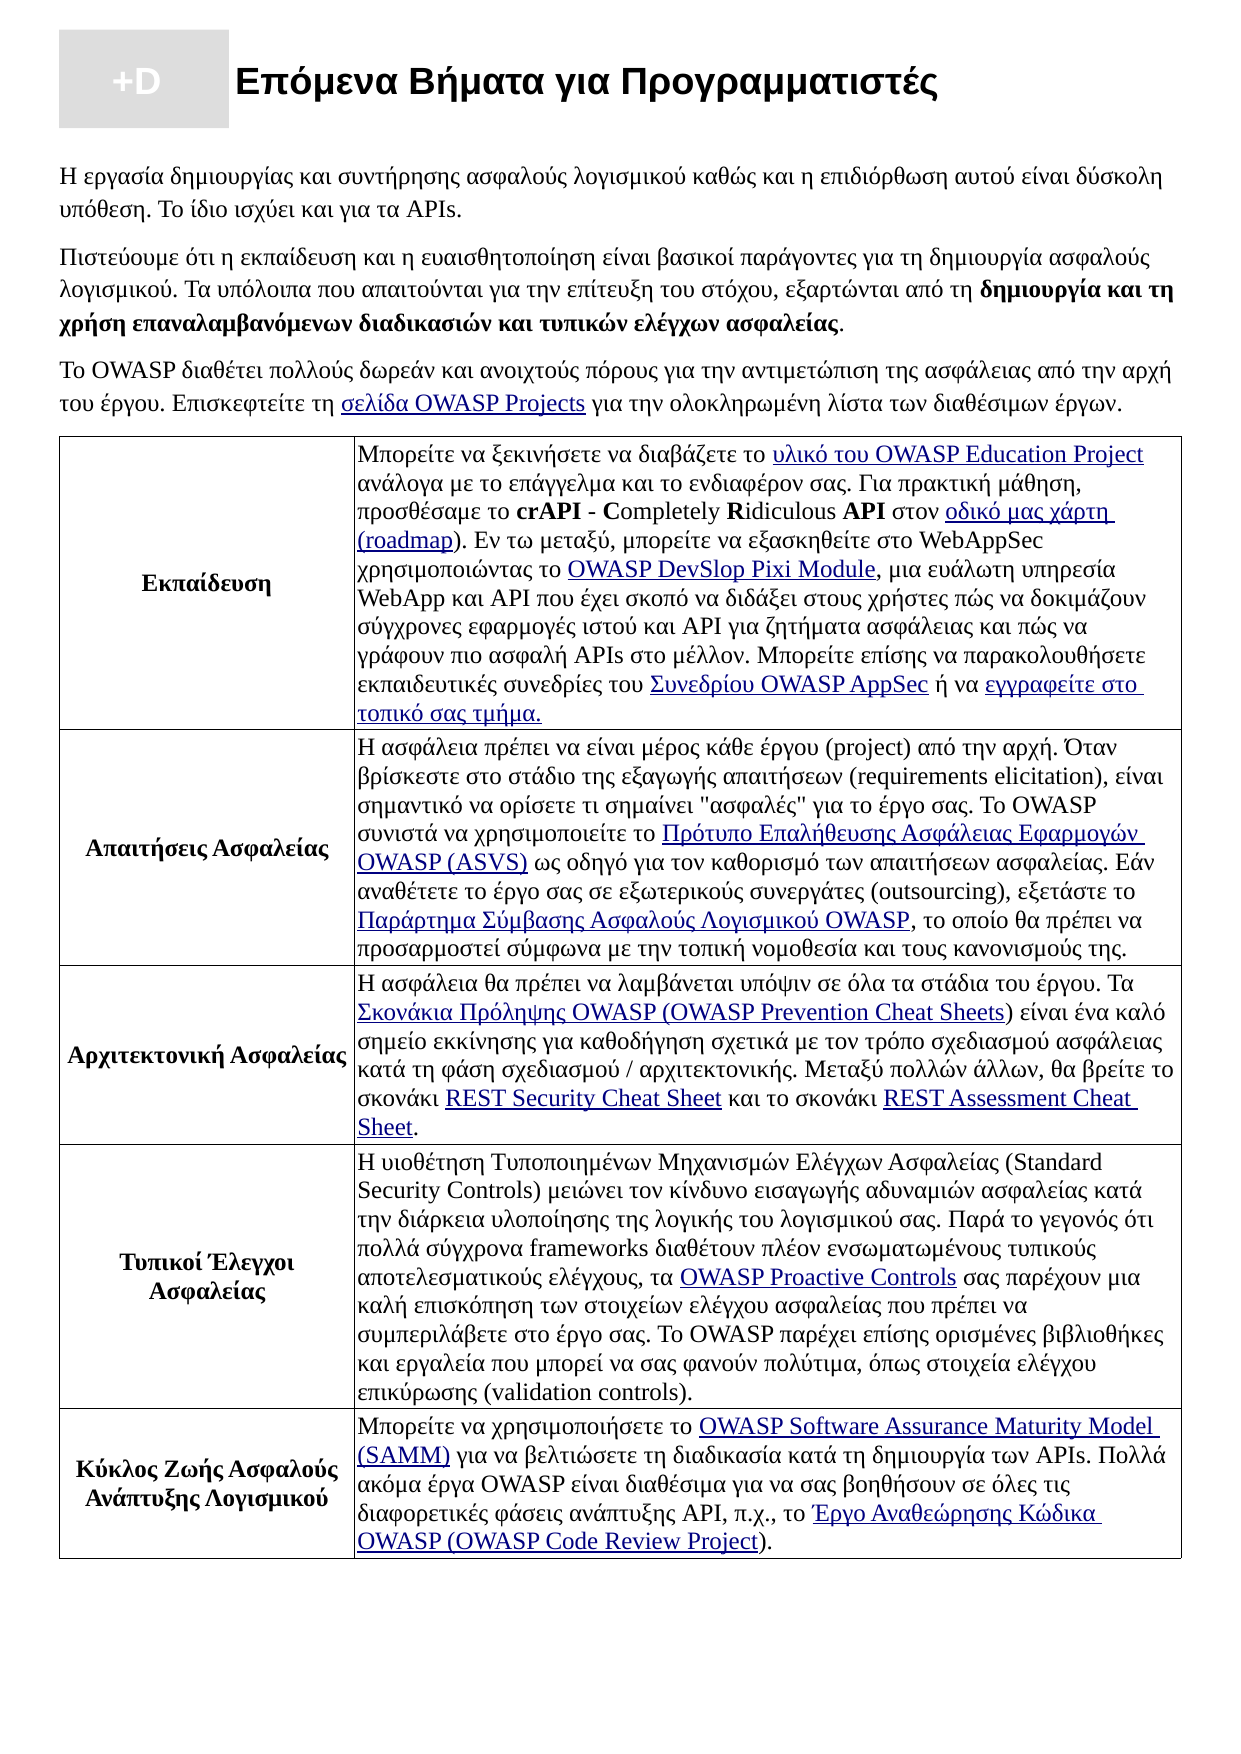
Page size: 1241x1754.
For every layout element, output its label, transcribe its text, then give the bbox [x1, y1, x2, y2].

text Πιστεύουμε ότι η εκπαίδευση και η ευαισθητοποίηση είναι βασικοί παράγοντες για τη δημιουργία ασφαλούς λογισμικού. Τα υπόλοιπα που απαιτούνται για την επίτευξη του στόχου, εξαρτώνται από τη δημιουργία και τη χρήση επαναλαμβανόμενων διαδικασιών και τυπικών ελέγχων ασφαλείας. [59, 242, 1181, 336]
table_header Μπορείτε να ξεκινήσετε να διαβάζετε το υλικό του OWASP Education Project ανάλογα με το επάγγελμα και το ενδιαφέρον σας. Για πρακτική μάθηση, προσθέσαμε το crAPI - Completely Ridiculous API στον οδικό μας χάρτη (roadmap). Εν τω μεταξύ, μπορείτε να εξασκηθείτε στο WebAppSec χρησιμοποιώντας το OWASP DevSlop Pixi Module, μια ευάλωτη υπηρεσία WebApp και API που έχει σκοπό να διδάξει στους χρήστες πώς να δοκιμάζουν σύγχρονες εφαρμογές ιστού και API για ζητήματα ασφάλειας και πώς να γράφουν πιο ασφαλή APIs στο μέλλον. Μπορείτε επίσης να παρακολουθήσετε εκπαιδευτικές συνεδρίες του Συνεδρίου OWASP AppSec ή να εγγραφείτε στο τοπικό σας τμήμα. [355, 437, 1181, 729]
table_cell Κύκλος Ζωής Ασφαλούς Ανάπτυξης Λογισμικού [60, 1409, 354, 1558]
table_cell Απαιτήσεις Ασφαλείας [60, 730, 354, 965]
table_cell Η ασφάλεια θα πρέπει να λαμβάνεται υπόψιν σε όλα τα στάδια του έργου. Τα Σκονάκια Πρόληψης OWASP (OWASP Prevention Cheat Sheets) είναι ένα καλό σημείο εκκίνησης για καθοδήγηση σχετικά με τον τρόπο σχεδιασμού ασφάλειας κατά τη φάση σχεδιασμού / αρχιτεκτονικής. Μεταξύ πολλών άλλων, θα βρείτε το σκονάκι REST Security Cheat Sheet και το σκονάκι REST Assessment Cheat Sheet. [355, 966, 1181, 1144]
table_header Εκπαίδευση [60, 437, 354, 729]
text Η εργασία δημιουργίας και συντήρησης ασφαλούς λογισμικού καθώς και η επιδιόρθωση αυτού είναι δύσκολη υπόθεση. Το ίδιο ισχύει και για τα APIs. [59, 161, 1181, 223]
table_cell Η ασφάλεια πρέπει να είναι μέρος κάθε έργου (project) από την αρχή. Όταν βρίσκεστε στο στάδιο της εξαγωγής απαιτήσεων (requirements elicitation), είναι σημαντικό να ορίσετε τι σημαίνει "ασφαλές" για το έργο σας. Το OWASP συνιστά να χρησιμοποιείτε το Πρότυπο Επαλήθευσης Ασφάλειας Εφαρμογών OWASP (ASVS) ως οδηγό για τον καθορισμό των απαιτήσεων ασφαλείας. Εάν αναθέτετε το έργο σας σε εξωτερικούς συνεργάτες (outsourcing), εξετάστε το Παράρτημα Σύμβασης Ασφαλούς Λογισμικού OWASP, το οποίο θα πρέπει να προσαρμοστεί σύμφωνα με την τοπική νομοθεσία και τους κανονισμούς της. [355, 730, 1181, 965]
table_cell Αρχιτεκτονική Ασφαλείας [60, 966, 354, 1144]
table_cell Μπορείτε να χρησιμοποιήσετε το OWASP Software Assurance Maturity Model (SAMM) για να βελτιώσετε τη διαδικασία κατά τη δημιουργία των APIs. Πολλά ακόμα έργα OWASP είναι διαθέσιμα για να σας βοηθήσουν σε όλες τις διαφορετικές φάσεις ανάπτυξης API, π.χ., το Έργο Αναθεώρησης Κώδικα OWASP (OWASP Code Review Project). [355, 1409, 1181, 1558]
text Το OWASP διαθέτει πολλούς δωρεάν και ανοιχτούς πόρους για την αντιμετώπιση της ασφάλειας από την αρχή του έργου. Επισκεφτείτε τη σελίδα OWASP Projects για την ολοκληρωμένη λίστα των διαθέσιμων έργων. [59, 355, 1181, 417]
table_cell Η υιοθέτηση Τυποποιημένων Μηχανισμών Ελέγχων Ασφαλείας (Standard Security Controls) μειώνει τον κίνδυνο εισαγωγής αδυναμιών ασφαλείας κατά την διάρκεια υλοποίησης της λογικής του λογισμικού σας. Παρά το γεγονός ότι πολλά σύγχρονα frameworks διαθέτουν πλέον ενσωματωμένους τυπικούς αποτελεσματικούς ελέγχους, τα OWASP Proactive Controls σας παρέχουν μια καλή επισκόπηση των στοιχείων ελέγχου ασφαλείας που πρέπει να συμπεριλάβετε στο έργο σας. Το OWASP παρέχει επίσης ορισμένες βιβλιοθήκες και εργαλεία που μπορεί να σας φανούν πολύτιμα, όπως στοιχεία ελέγχου επικύρωσης (validation controls). [355, 1145, 1181, 1408]
table_cell Τυπικοί Έλεγχοι Ασφαλείας [60, 1145, 354, 1408]
